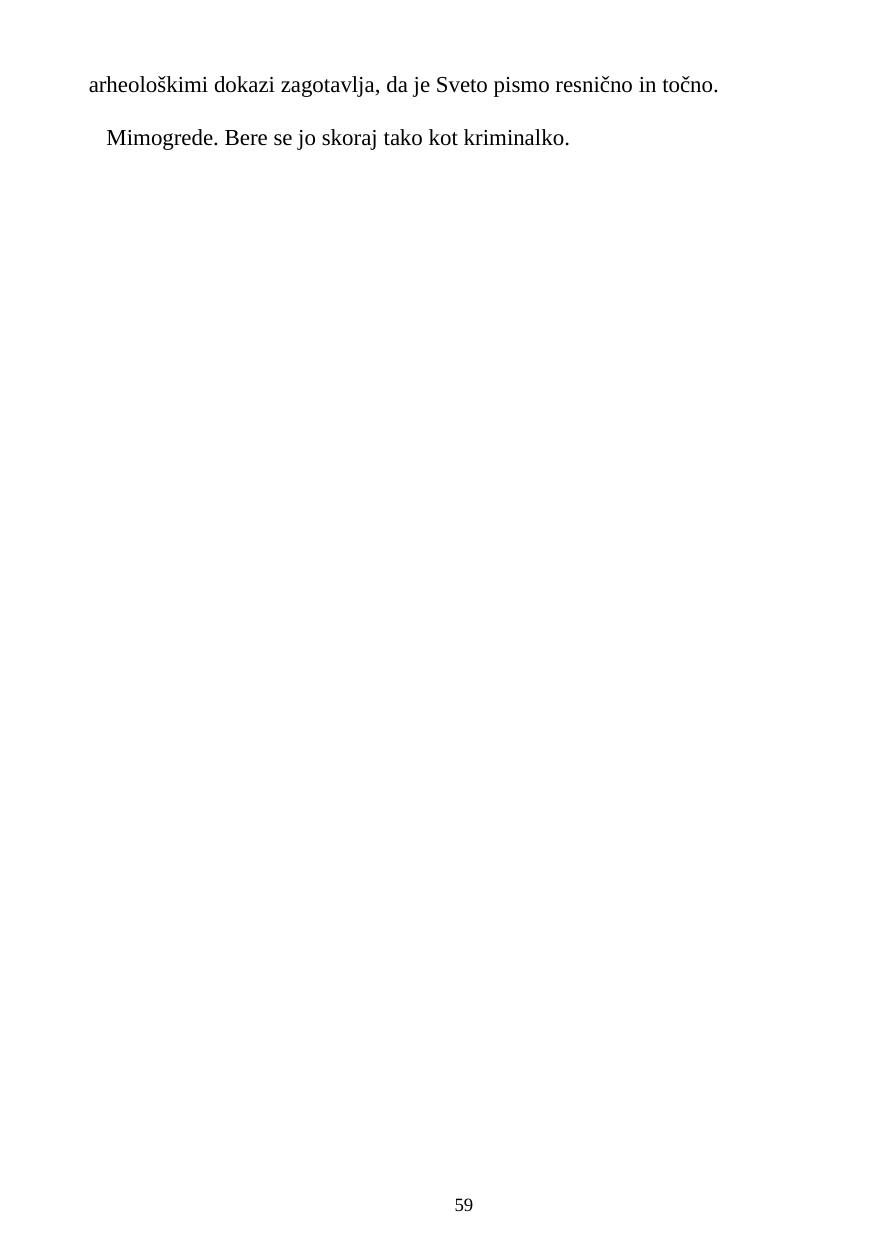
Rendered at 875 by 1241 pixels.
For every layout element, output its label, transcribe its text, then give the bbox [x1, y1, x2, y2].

text Mimogrede. Bere se jo skoraj tako kot kriminalko. [88, 123, 839, 150]
text arheološkimi dokazi zagotavlja, da je Sveto pismo resnično in točno. [88, 71, 839, 97]
